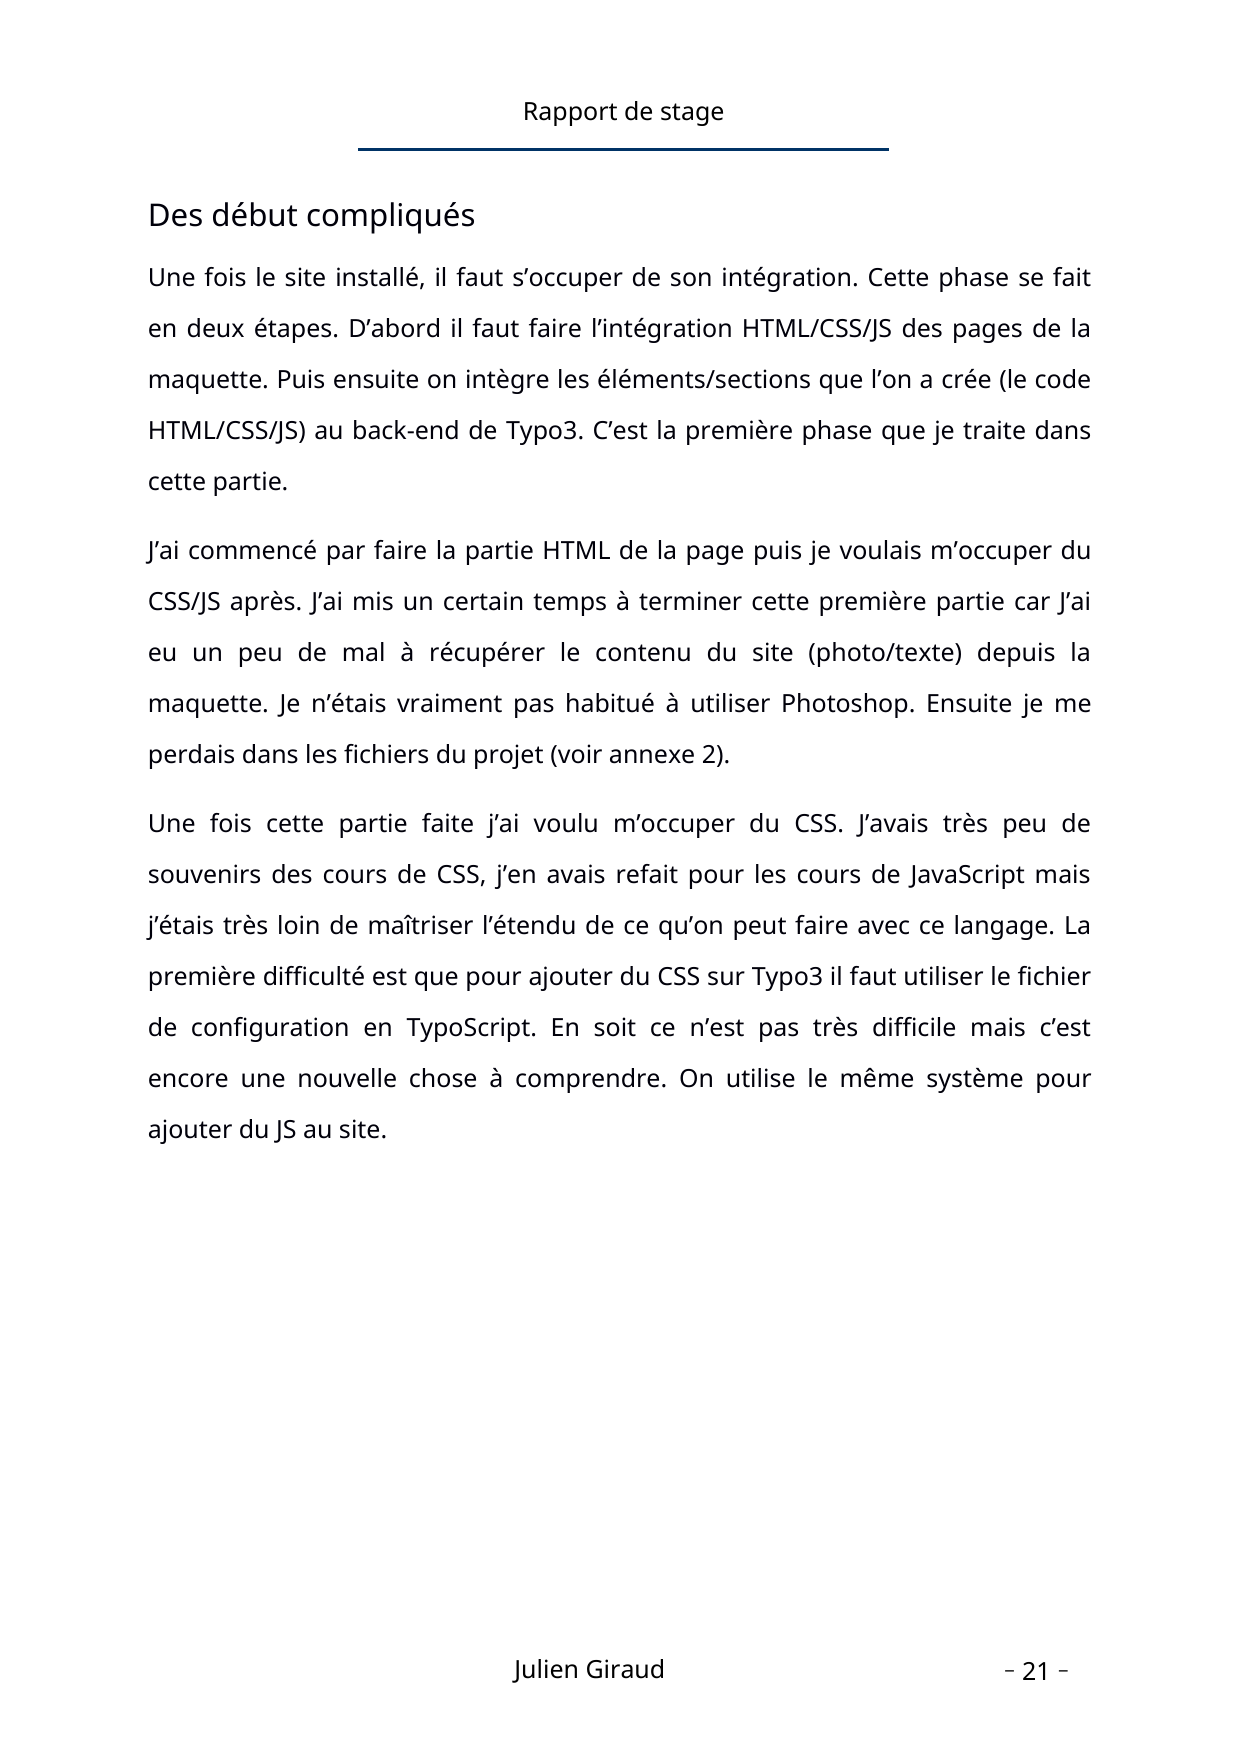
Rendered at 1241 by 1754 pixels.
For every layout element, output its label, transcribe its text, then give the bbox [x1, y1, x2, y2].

text Une fois cette partie faite j’ai voulu m’occuper du CSS. J’avais très peu de souvenirs des cours de CSS, j’en avais refait pour les cours de JavaScript mais j’étais très loin de maîtriser l’étendu de ce qu’on peut faire avec ce langage. La première difficulté est que pour ajouter du CSS sur Typo3 il faut utiliser le fichier de configuration en TypoScript. En soit ce n’est pas très difficile mais c’est encore une nouvelle chose à comprendre. On utilise le même système pour ajouter du JS au site. [148, 806, 1093, 1146]
subtitle Des début compliqués [148, 193, 1093, 236]
text Une fois le site installé, il faut s’occuper de son intégration. Cette phase se fait en deux étapes. D’abord il faut faire l’intégration HTML/CSS/JS des pages de la maquette. Puis ensuite on intègre les éléments/sections que l’on a crée (le code HTML/CSS/JS) au back-end de Typo3. C’est la première phase que je traite dans cette partie. [148, 260, 1093, 498]
text J’ai commencé par faire la partie HTML de la page puis je voulais m’occuper du CSS/JS après. J’ai mis un certain temps à terminer cette première partie car J’ai eu un peu de mal à récupérer le contenu du site (photo/texte) depuis la maquette. Je n’étais vraiment pas habitué à utiliser Photoshop. Ensuite je me perdais dans les fichiers du projet (voir annexe 2). [148, 533, 1093, 771]
